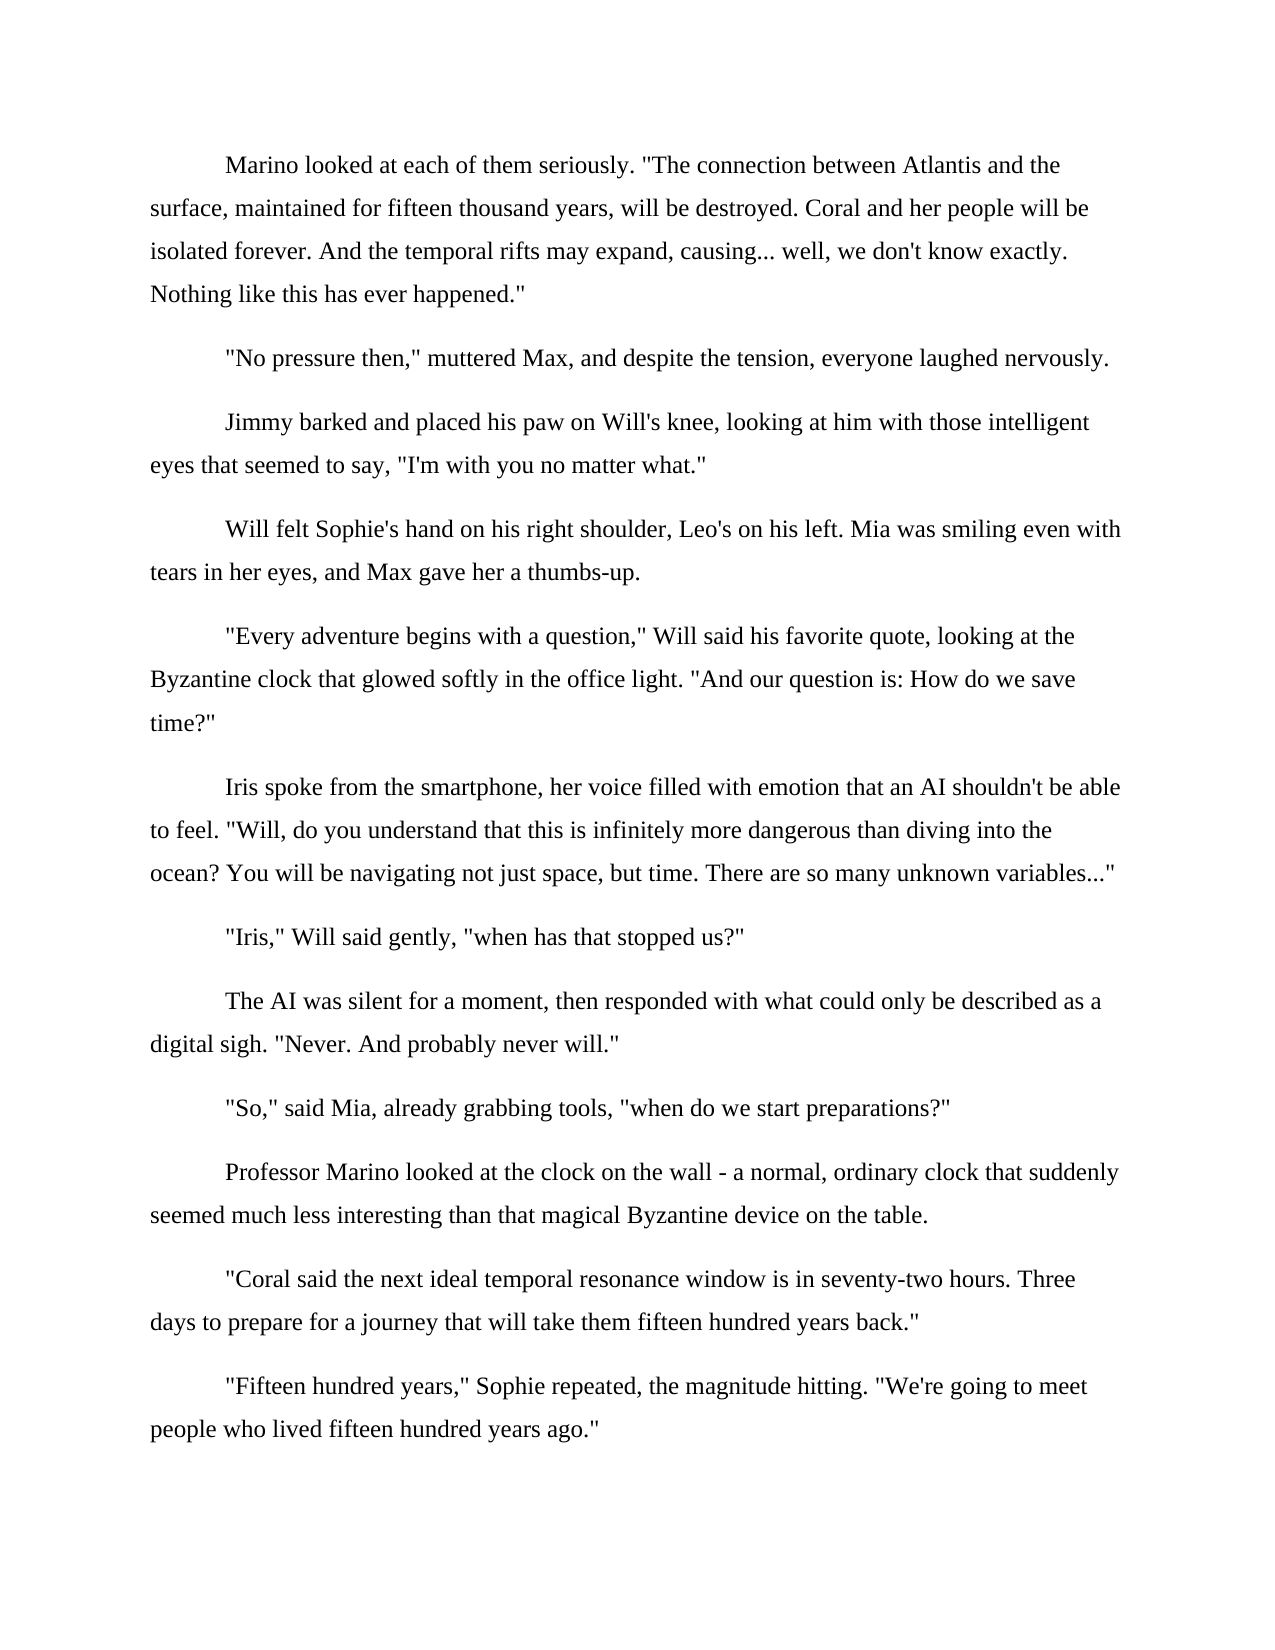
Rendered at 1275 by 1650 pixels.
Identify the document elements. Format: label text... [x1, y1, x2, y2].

text The AI ​​was silent for a moment, then responded with what could only be described as a digital sigh. "Never. And probably never will." [150, 986, 1125, 1058]
text "So," said Mia, already grabbing tools, "when do we start preparations?" [150, 1093, 1125, 1122]
text Professor Marino looked at the clock on the wall - a normal, ordinary clock that suddenly seemed much less interesting than that magical Byzantine device on the table. [150, 1157, 1125, 1229]
text "No pressure then," muttered Max, and despite the tension, everyone laughed nervously. [150, 343, 1125, 372]
text "Fifteen hundred years," Sophie repeated, the magnitude hitting. "We're going to meet people who lived fifteen hundred years ago." [150, 1371, 1125, 1443]
text Iris spoke from the smartphone, her voice filled with emotion that an AI shouldn't be able to feel. "Will, do you understand that this is infinitely more dangerous than diving into the ocean? You will be navigating not just space, but time. There are so many unknown variables..." [150, 772, 1125, 887]
text "Every adventure begins with a question," Will said his favorite quote, looking at the Byzantine clock that glowed softly in the office light. "And our question is: How do we save time?" [150, 621, 1125, 736]
text Jimmy barked and placed his paw on Will's knee, looking at him with those intelligent eyes that seemed to say, "I'm with you no matter what." [150, 407, 1125, 479]
text Marino looked at each of them seriously. "The connection between Atlantis and the surface, maintained for fifteen thousand years, will be destroyed. Coral and her people will be isolated forever. And the temporal rifts may expand, causing... well, we don't know exactly. Nothing like this has ever happened." [150, 150, 1125, 308]
text "Iris," Will said gently, "when has that stopped us?" [150, 922, 1125, 951]
text Will felt Sophie's hand on his right shoulder, Leo's on his left. Mia was smiling even with tears in her eyes, and Max gave her a thumbs-up. [150, 514, 1125, 586]
text "Coral said the next ideal temporal resonance window is in seventy-two hours. Three days to prepare for a journey that will take them fifteen hundred years back." [150, 1264, 1125, 1336]
